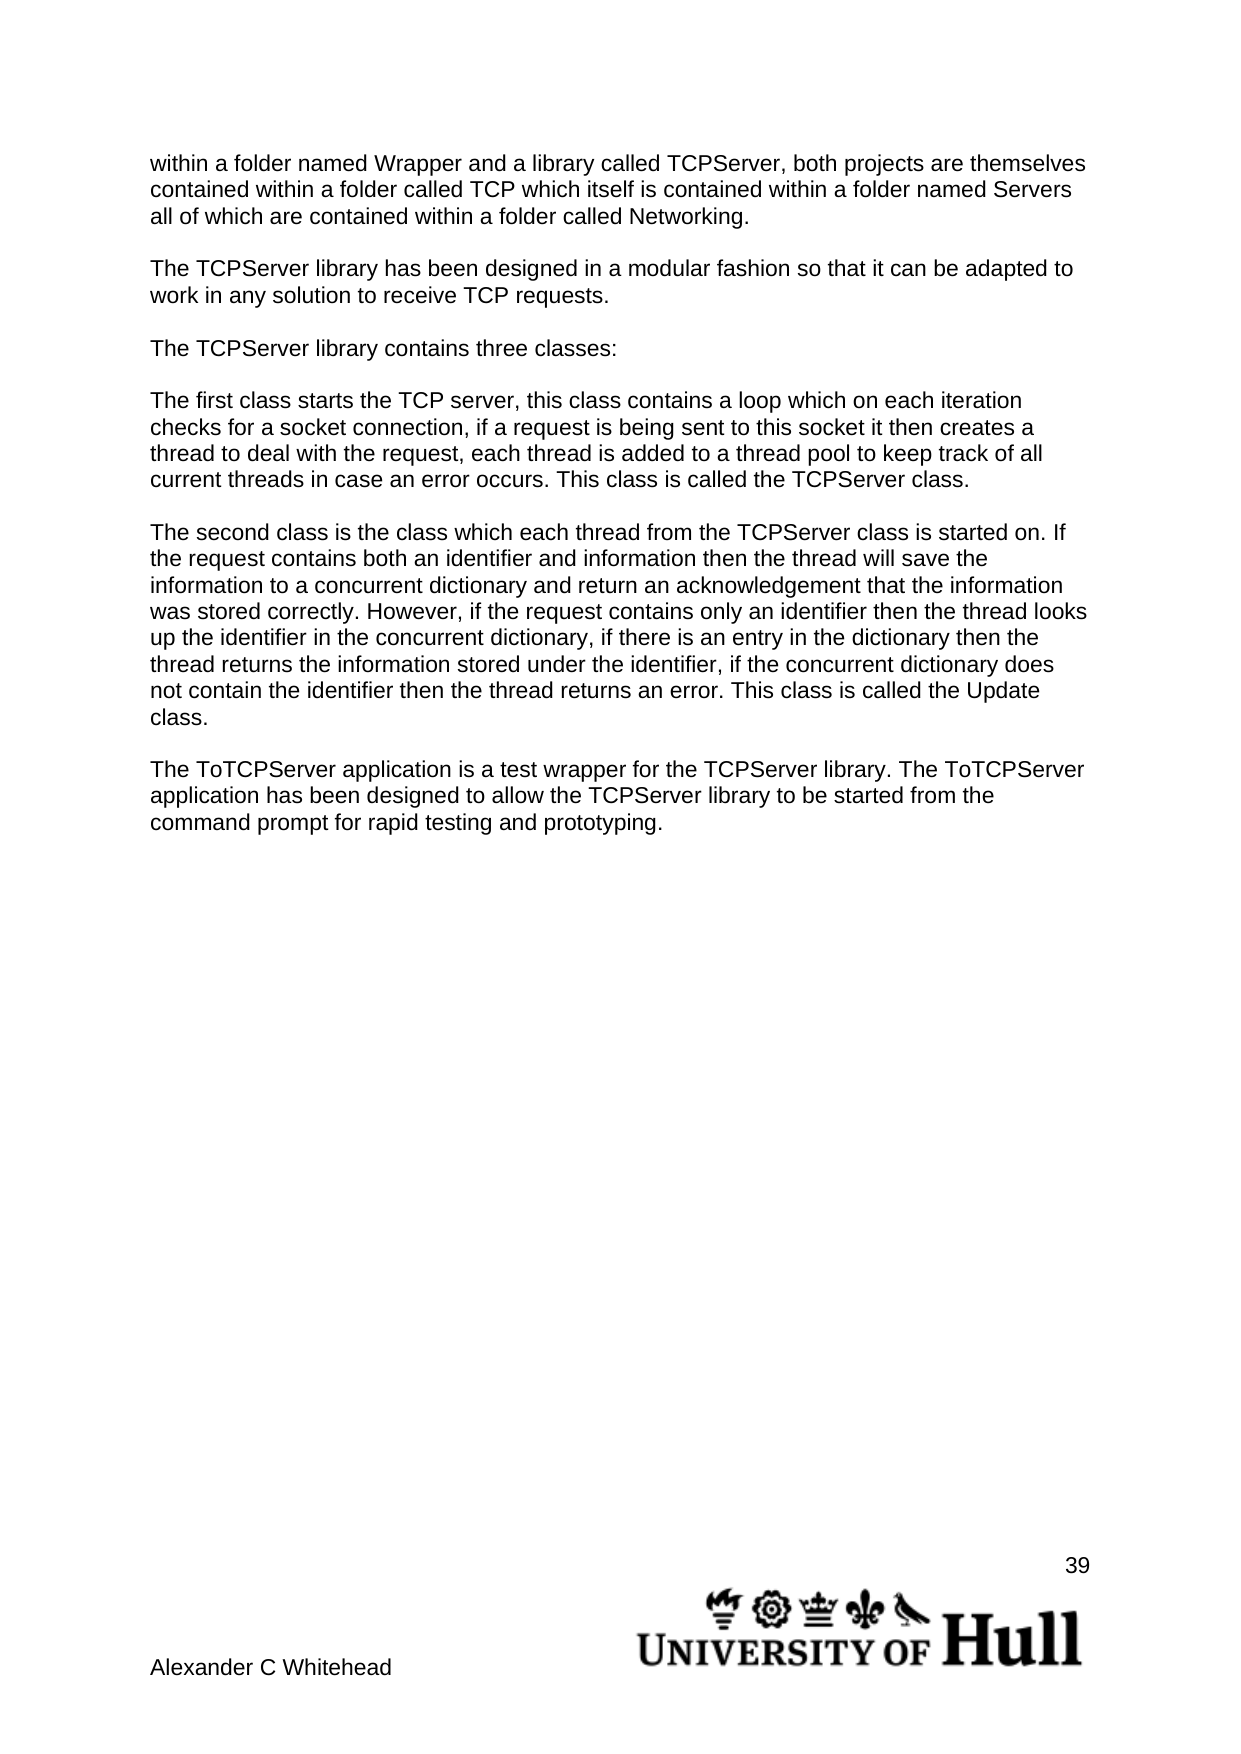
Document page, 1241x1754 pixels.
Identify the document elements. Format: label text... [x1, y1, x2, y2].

text The TCPServer library contains three classes: [150, 334, 1090, 361]
text The TCPServer library has been designed in a modular fashion so that it can be adapted to work in any solution to receive TCP requests. [150, 255, 1090, 308]
picture [630, 1578, 1091, 1676]
text The first class starts the TCP server, this class contains a loop which on each iteration checks for a socket connection, if a request is being sent to this socket it then creates a thread to deal with the request, each thread is added to a thread pool to keep track of all current threads in case an error occurs. This class is called the TCPServer class. [150, 387, 1090, 493]
text The second class is the class which each thread from the TCPServer class is started on. If the request contains both an identifier and information then the thread will save the information to a concurrent dictionary and return an acknowledgement that the information was stored correctly. However, if the request contains only an identifier then the thread looks up the identifier in the concurrent dictionary, if there is an entry in the dictionary then the thread returns the information stored under the identifier, if the concurrent dictionary does not contain the identifier then the thread returns an error. This class is called the Update class. [150, 519, 1090, 730]
text As can be seen in the code map above (Figure 17) in the solution for the TCP server there are two projects; an application called ToTCPServer contained within a folder named Wrapper and a library called TCPServer, both projects are themselves contained within a folder called TCP which itself is contained within a folder named Servers all of which are contained within a folder called Networking. [150, 150, 1090, 229]
text The ToTCPServer application is a test wrapper for the TCPServer library. The ToTCPServer application has been designed to allow the TCPServer library to be started from the command prompt for rapid testing and prototyping. [150, 756, 1090, 835]
